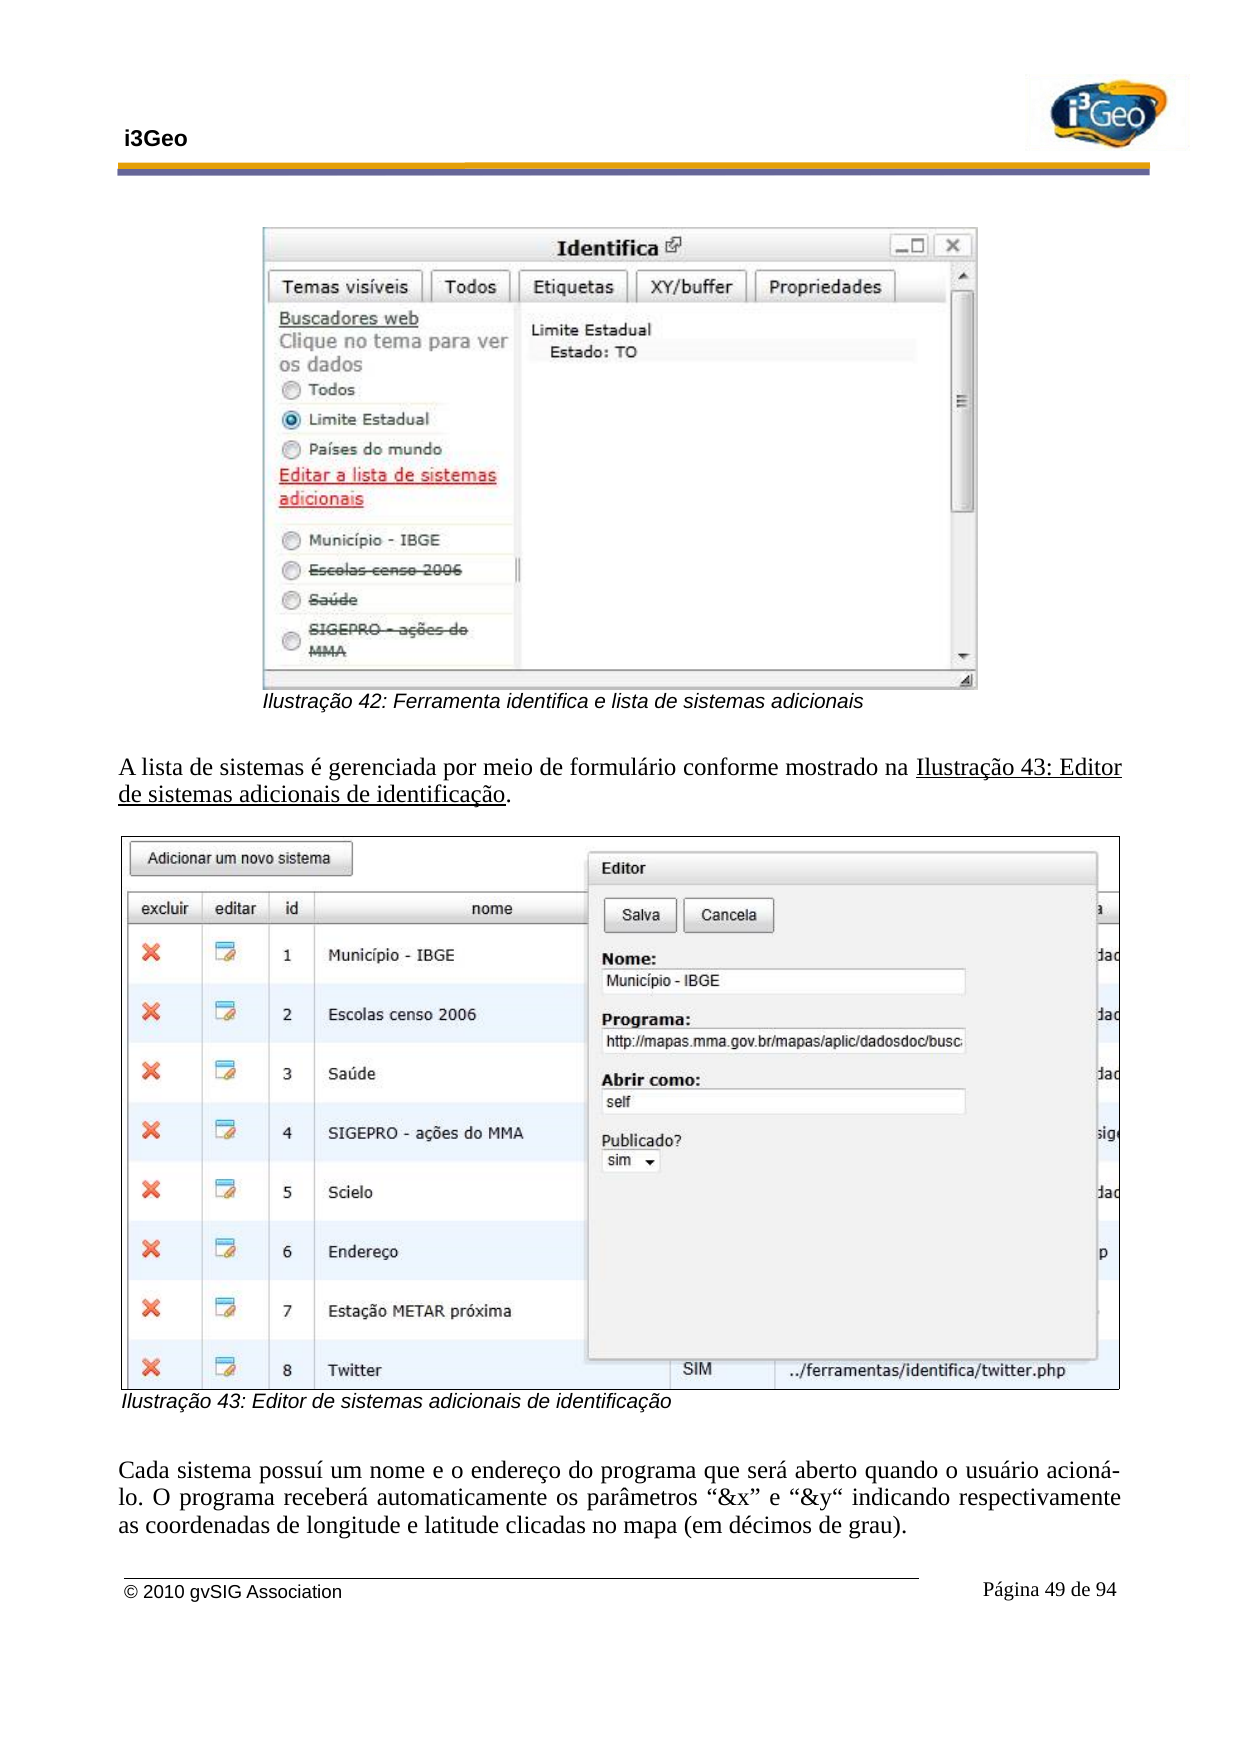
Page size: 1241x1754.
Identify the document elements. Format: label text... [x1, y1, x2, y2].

picture [1025, 74, 1191, 151]
text A lista de sistemas é gerenciada por meio de formulário conforme mostrado na Ilustração 43: Editor de sistemas adicionais de identificação. [118, 753, 1122, 808]
text Ilustração 42: Ferramenta identifica e lista de sistemas adicionais [262, 690, 978, 713]
picture [262, 227, 978, 690]
picture [122, 837, 1119, 1389]
text Cada sistema possuí um nome e o endereço do programa que será aberto quando o usuário acioná-lo. O programa receberá automaticamente os parâmetros “&x” e “&y“ indicando respectivamente as coordenadas de longitude e latitude clicadas no mapa (em décimos de grau). [118, 1456, 1122, 1539]
text Ilustração 43: Editor de sistemas adicionais de identificação [121, 1390, 1119, 1413]
